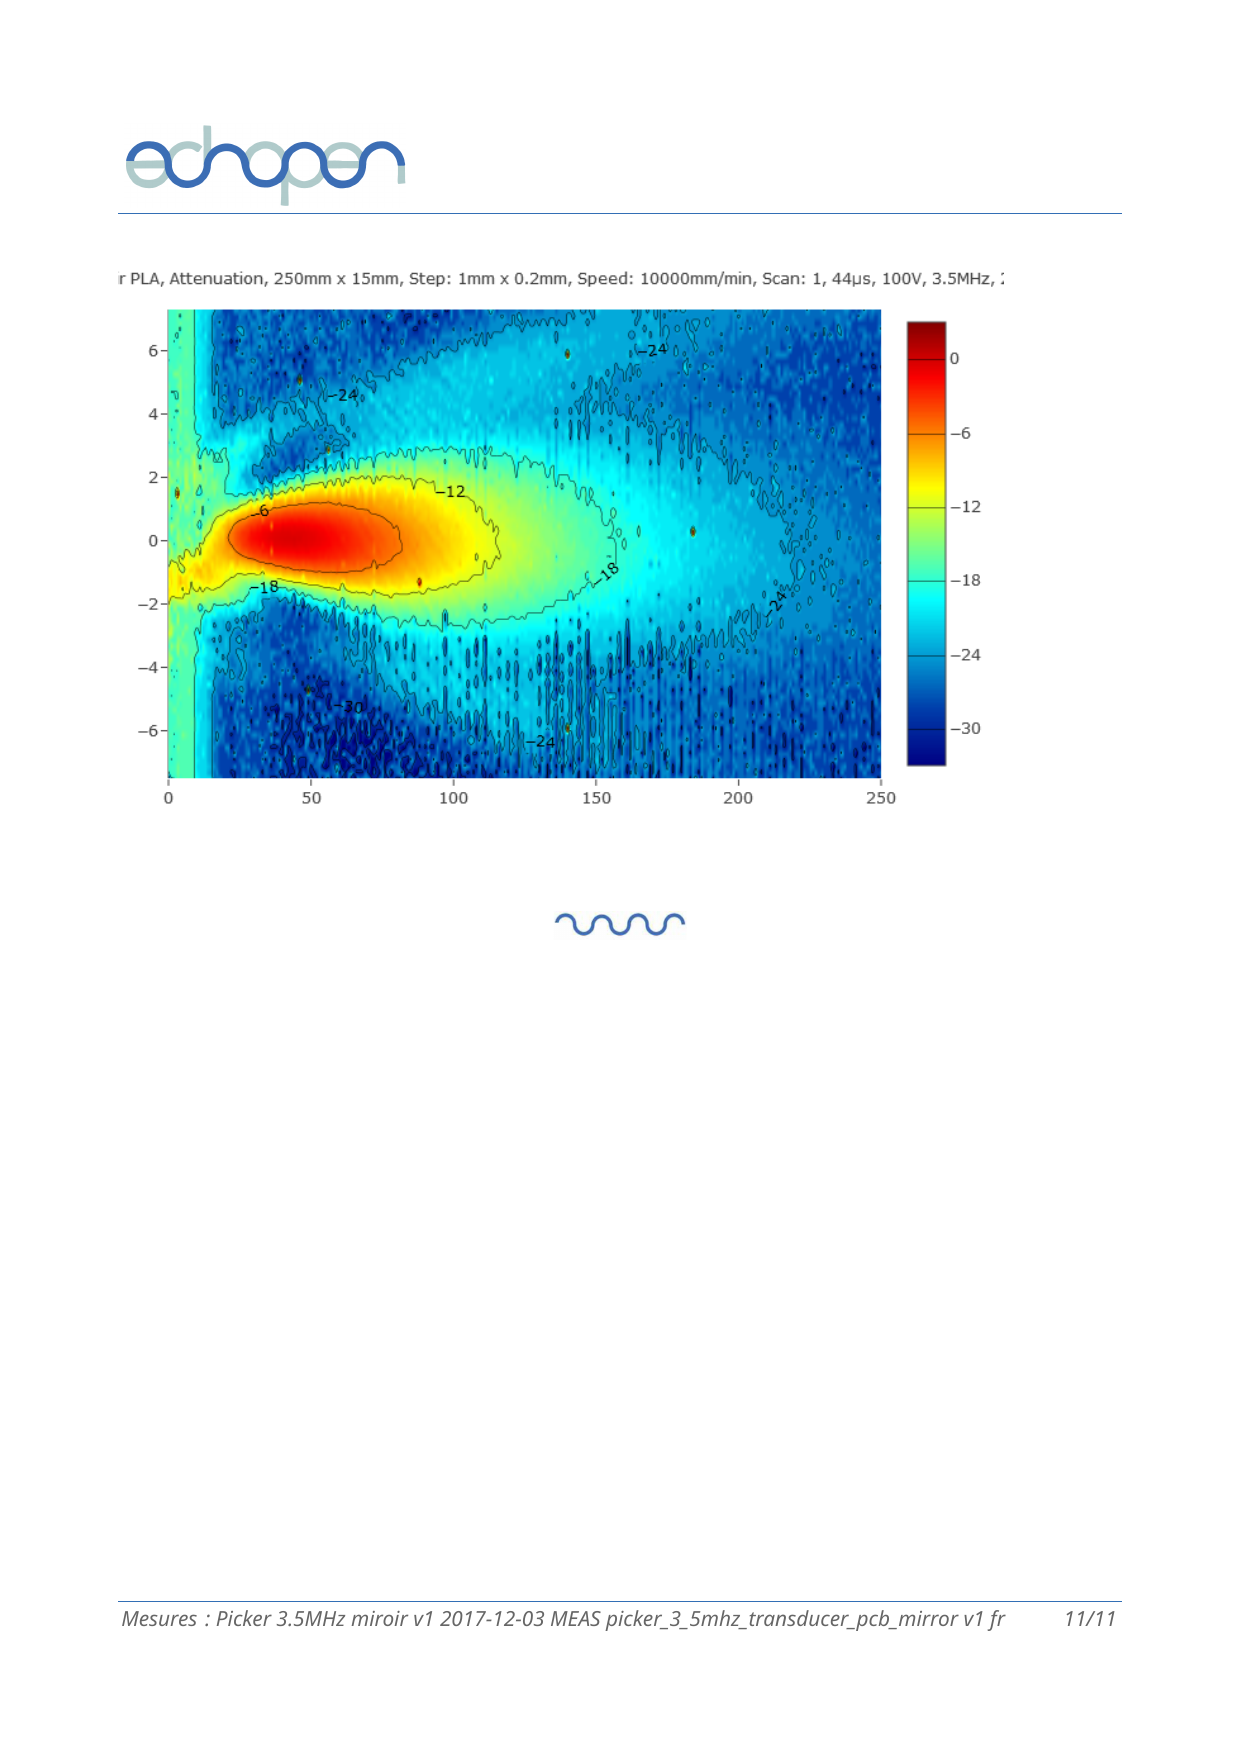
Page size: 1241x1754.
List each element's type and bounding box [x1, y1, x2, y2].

picture [553, 911, 687, 940]
picture [123, 123, 407, 208]
picture [118, 259, 1004, 829]
